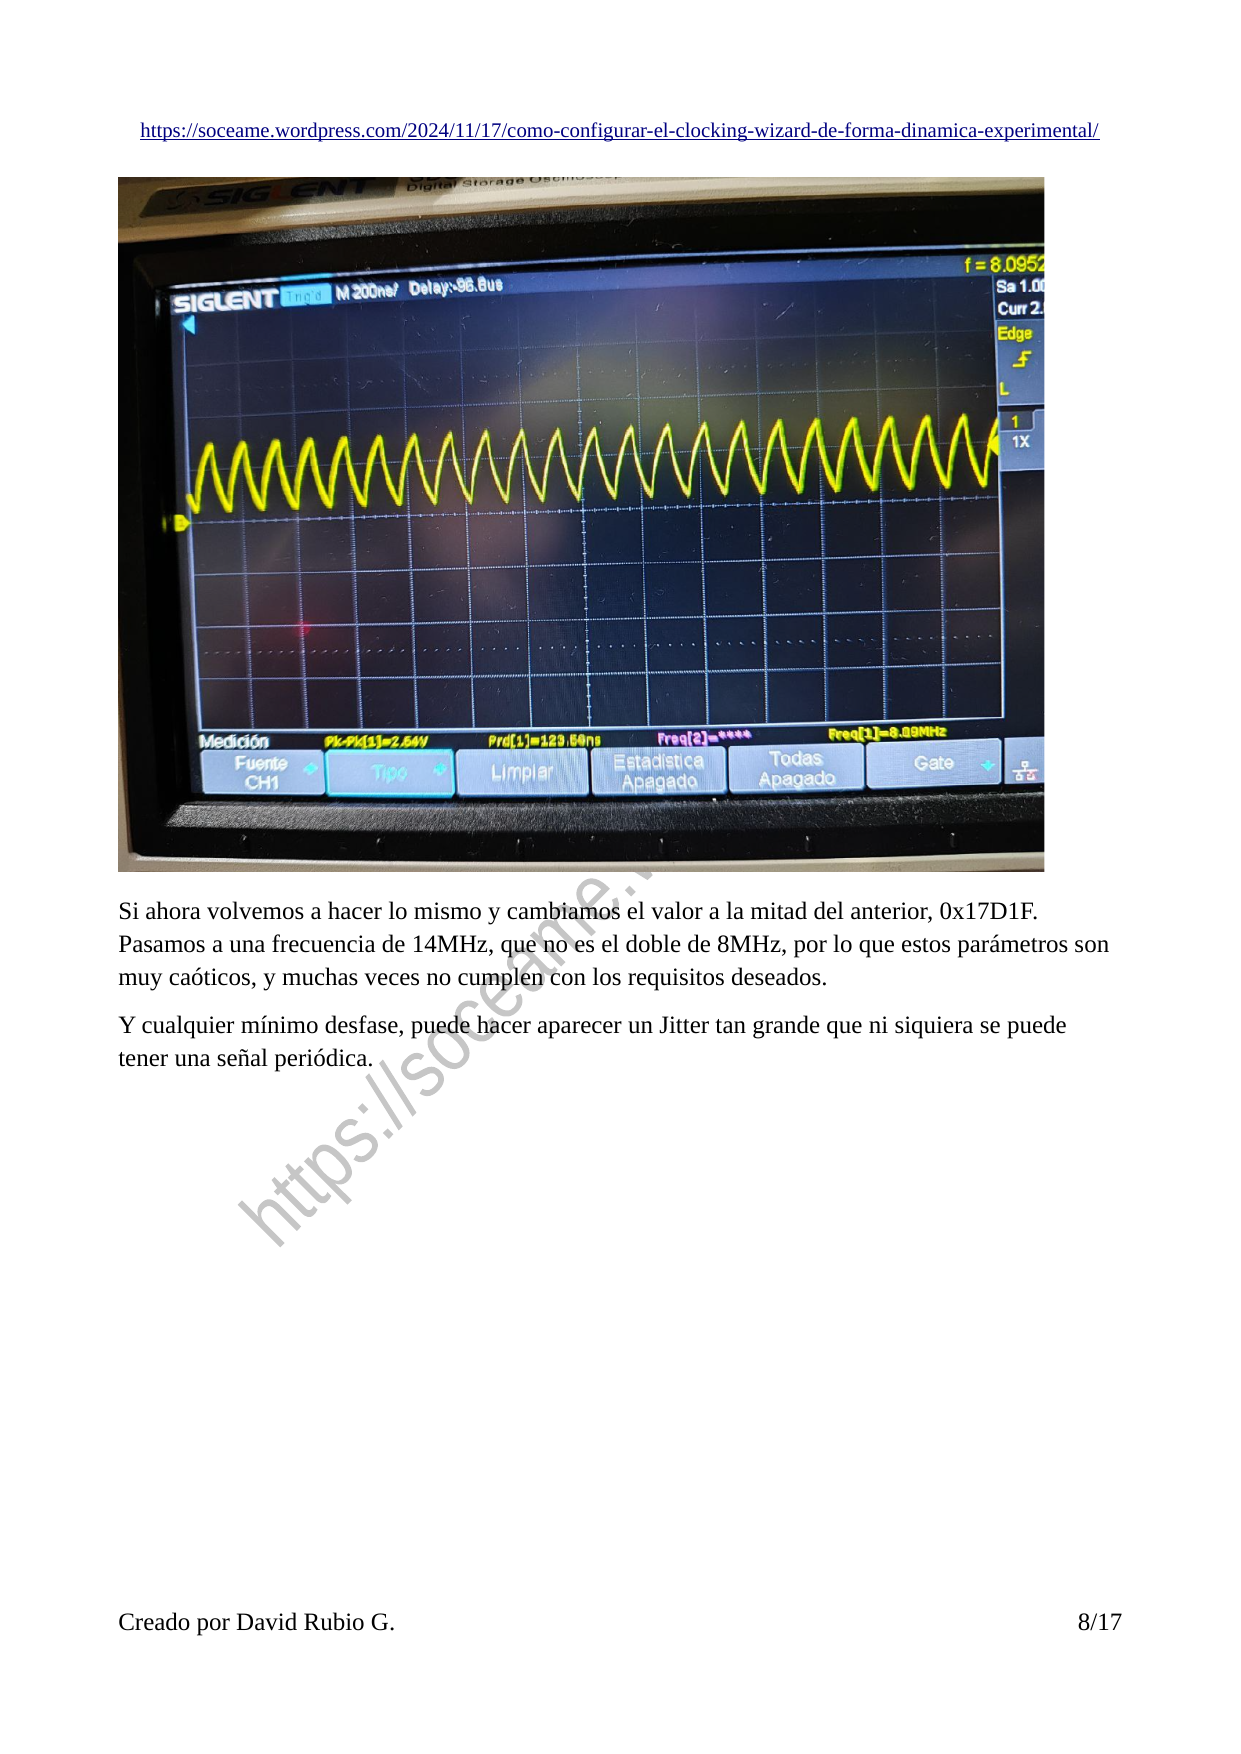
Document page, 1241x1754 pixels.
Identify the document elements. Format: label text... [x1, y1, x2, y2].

picture [118, 177, 1045, 872]
text Y cualquier mínimo desfase, puede hacer aparecer un Jitter tan grande que ni siquiera se puede tener una señal periódica. [118, 1010, 1122, 1071]
text Si ahora volvemos a hacer lo mismo y cambiamos el valor a la mitad del anterior, 0x17D1F. Pasamos a una frecuencia de 14MHz, que no es el doble de 8MHz, por lo que estos parámetros son muy caóticos, y muchas veces no cumplen con los requisitos deseados. [118, 896, 1122, 991]
